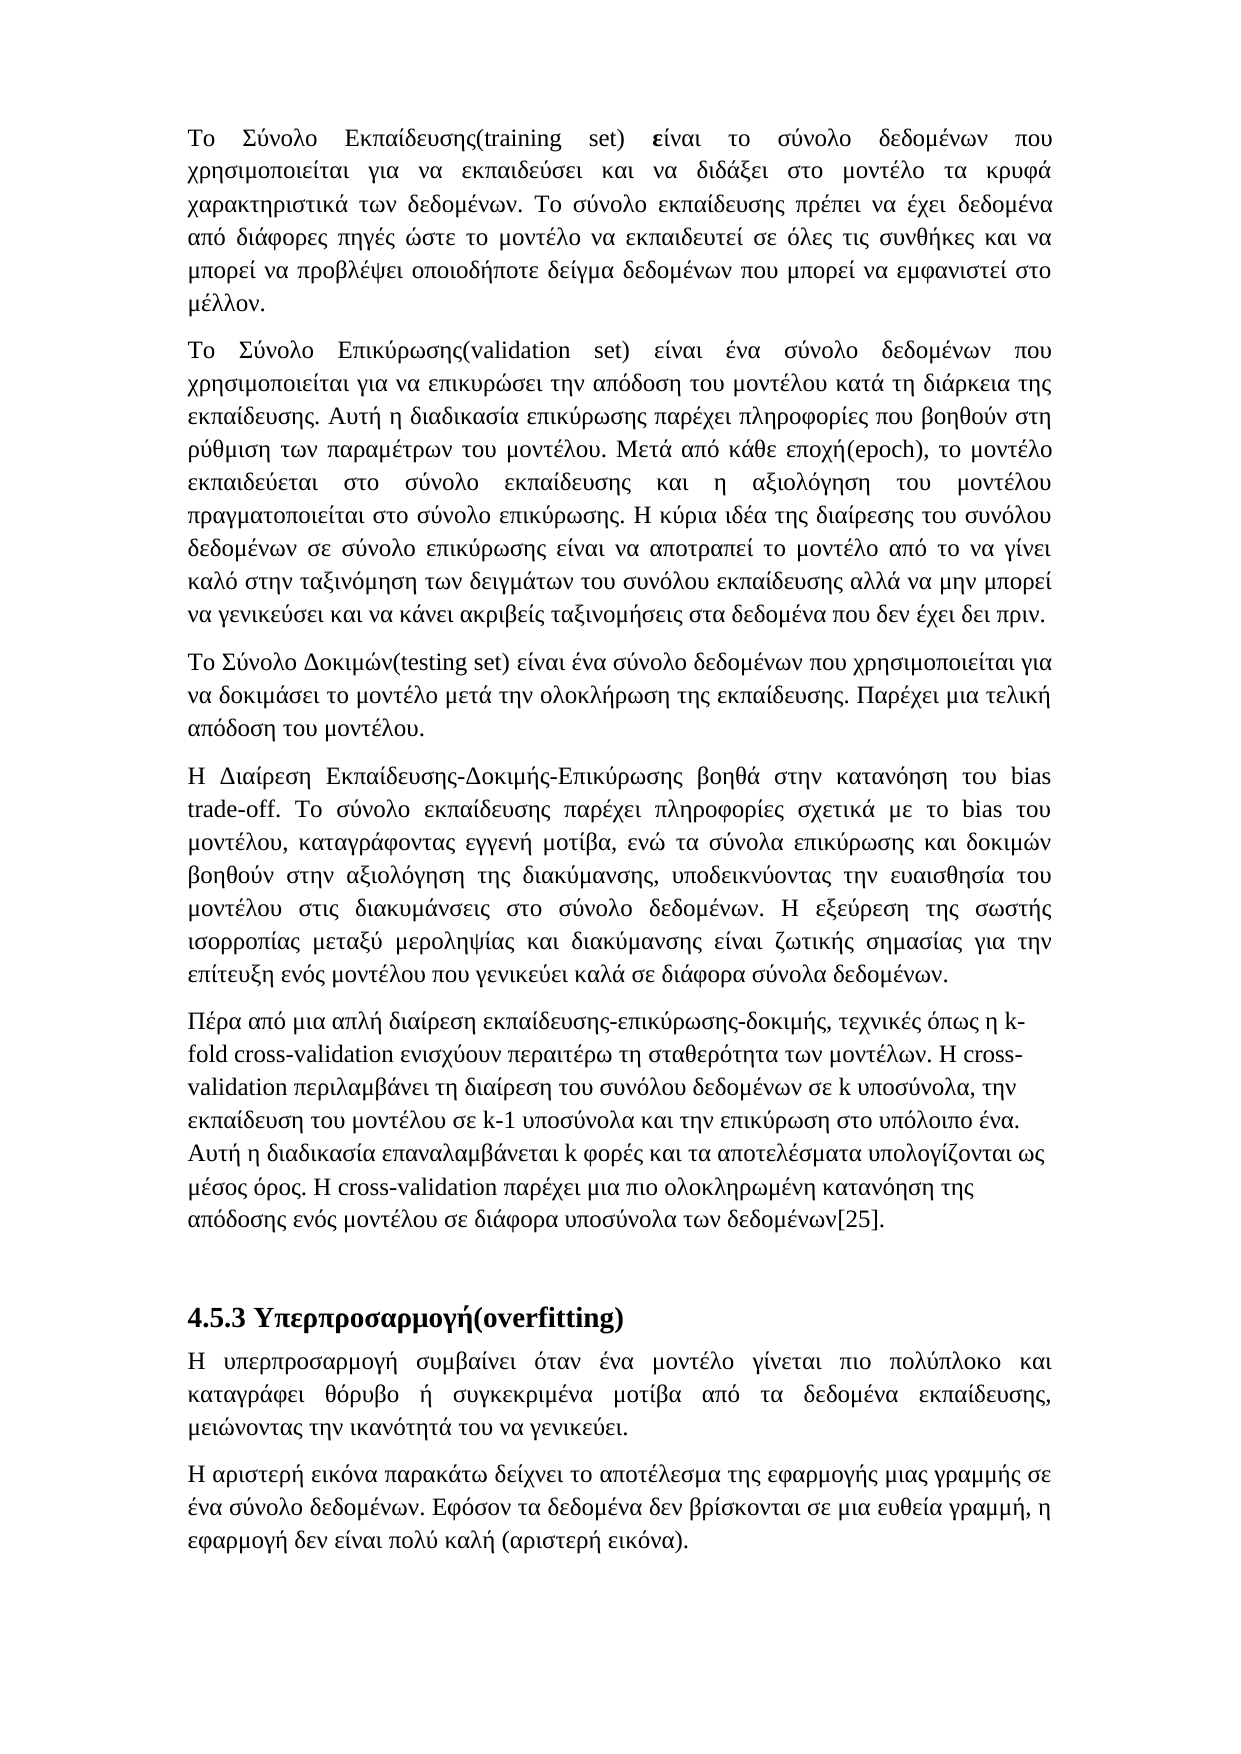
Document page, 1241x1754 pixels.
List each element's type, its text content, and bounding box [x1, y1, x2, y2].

subtitle 4.5.3 Υπερπροσαρμογή(overfitting) [187, 1300, 1053, 1333]
text Το Σύνολο Επικύρωσης(validation set) είναι ένα σύνολο δεδομένων που χρησιμοποιείται για να επικυρώσει την απόδοση του μοντέλου κατά τη διάρκεια της εκπαίδευσης. Αυτή η διαδικασία επικύρωσης παρέχει πληροφορίες που βοηθούν στη ρύθμιση των παραμέτρων του μοντέλου. Μετά από κάθε εποχή(epoch), το μοντέλο εκπαιδεύεται στο σύνολο εκπαίδευσης και η αξιολόγηση του μοντέλου πραγματοποιείται στο σύνολο επικύρωσης. Η κύρια ιδέα της διαίρεσης του συνόλου δεδομένων σε σύνολο επικύρωσης είναι να αποτραπεί το μοντέλο από το να γίνει καλό στην ταξινόμηση των δειγμάτων του συνόλου εκπαίδευσης αλλά να μην μπορεί να γενικεύσει και να κάνει ακριβείς ταξινομήσεις στα δεδομένα που δεν έχει δει πριν. [187, 335, 1053, 628]
text Το Σύνολο Εκπαίδευσης(training set) είναι το σύνολο δεδομένων που χρησιμοποιείται για να εκπαιδεύσει και να διδάξει στο μοντέλο τα κρυφά χαρακτηριστικά των δεδομένων. Το σύνολο εκπαίδευσης πρέπει να έχει δεδομένα από διάφορες πηγές ώστε το μοντέλο να εκπαιδευτεί σε όλες τις συνθήκες και να μπορεί να προβλέψει οποιοδήποτε δείγμα δεδομένων που μπορεί να εμφανιστεί στο μέλλον. [187, 123, 1053, 316]
text Πέρα από μια απλή διαίρεση εκπαίδευσης-επικύρωσης-δοκιμής, τεχνικές όπως η k-fold cross-validation ενισχύουν περαιτέρω τη σταθερότητα των μοντέλων. Η cross-validation περιλαμβάνει τη διαίρεση του συνόλου δεδομένων σε k υποσύνολα, την εκπαίδευση του μοντέλου σε k-1 υποσύνολα και την επικύρωση στο υπόλοιπο ένα. Αυτή η διαδικασία επαναλαμβάνεται k φορές και τα αποτελέσματα υπολογίζονται ως μέσος όρος. Η cross-validation παρέχει μια πιο ολοκληρωμένη κατανόηση της απόδοσης ενός μοντέλου σε διάφορα υποσύνολα των δεδομένων[25]. [187, 1006, 1053, 1233]
text Το Σύνολο Δοκιμών(testing set) είναι ένα σύνολο δεδομένων που χρησιμοποιείται για να δοκιμάσει το μοντέλο μετά την ολοκλήρωση της εκπαίδευσης. Παρέχει μια τελική απόδοση του μοντέλου. [187, 647, 1053, 742]
text Η υπερπροσαρμογή συμβαίνει όταν ένα μοντέλο γίνεται πιο πολύπλοκο και καταγράφει θόρυβο ή συγκεκριμένα μοτίβα από τα δεδομένα εκπαίδευσης, μειώνοντας την ικανότητά του να γενικεύει. [187, 1346, 1053, 1441]
text Η αριστερή εικόνα παρακάτω δείχνει το αποτέλεσμα της εφαρμογής μιας γραμμής σε ένα σύνολο δεδομένων. Εφόσον τα δεδομένα δεν βρίσκονται σε μια ευθεία γραμμή, η εφαρμογή δεν είναι πολύ καλή (αριστερή εικόνα). [187, 1459, 1053, 1554]
text Η Διαίρεση Εκπαίδευσης-Δοκιμής-Επικύρωσης βοηθά στην κατανόηση του bias trade-off. Το σύνολο εκπαίδευσης παρέχει πληροφορίες σχετικά με τo bias του μοντέλου, καταγράφοντας εγγενή μοτίβα, ενώ τα σύνολα επικύρωσης και δοκιμών βοηθούν στην αξιολόγηση της διακύμανσης, υποδεικνύοντας την ευαισθησία του μοντέλου στις διακυμάνσεις στο σύνολο δεδομένων. Η εξεύρεση της σωστής ισορροπίας μεταξύ μεροληψίας και διακύμανσης είναι ζωτικής σημασίας για την επίτευξη ενός μοντέλου που γενικεύει καλά σε διάφορα σύνολα δεδομένων. [187, 761, 1053, 988]
